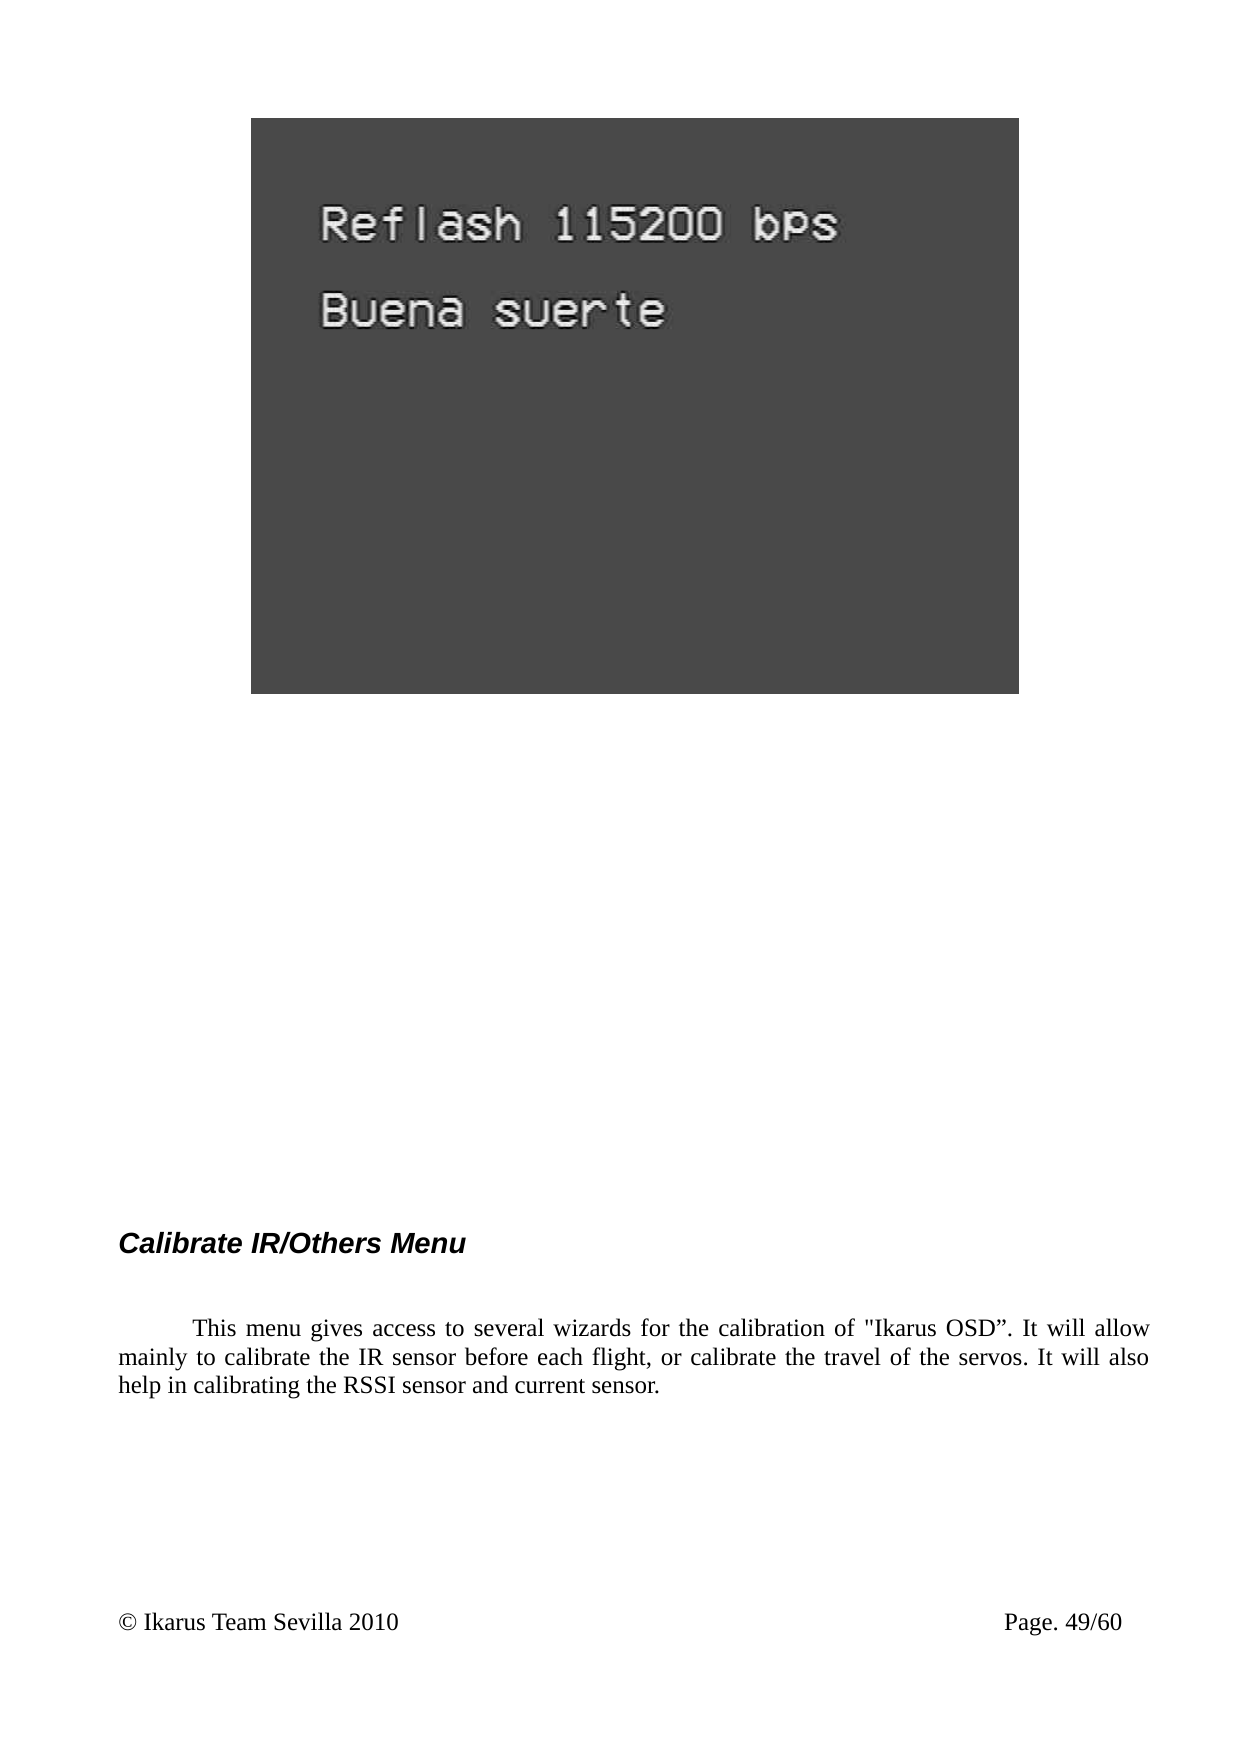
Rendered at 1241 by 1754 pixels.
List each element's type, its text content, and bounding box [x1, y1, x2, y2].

picture [251, 118, 1019, 694]
text This menu gives access to several wizards for the calibration of "Ikarus OSD”. It will allow mainly to calibrate the IR sensor before each flight, or calibrate the travel of the servos. It will also help in calibrating the RSSI sensor and current sensor. [118, 1313, 1152, 1399]
subtitle Calibrate IR/Others Menu [118, 1226, 1152, 1259]
